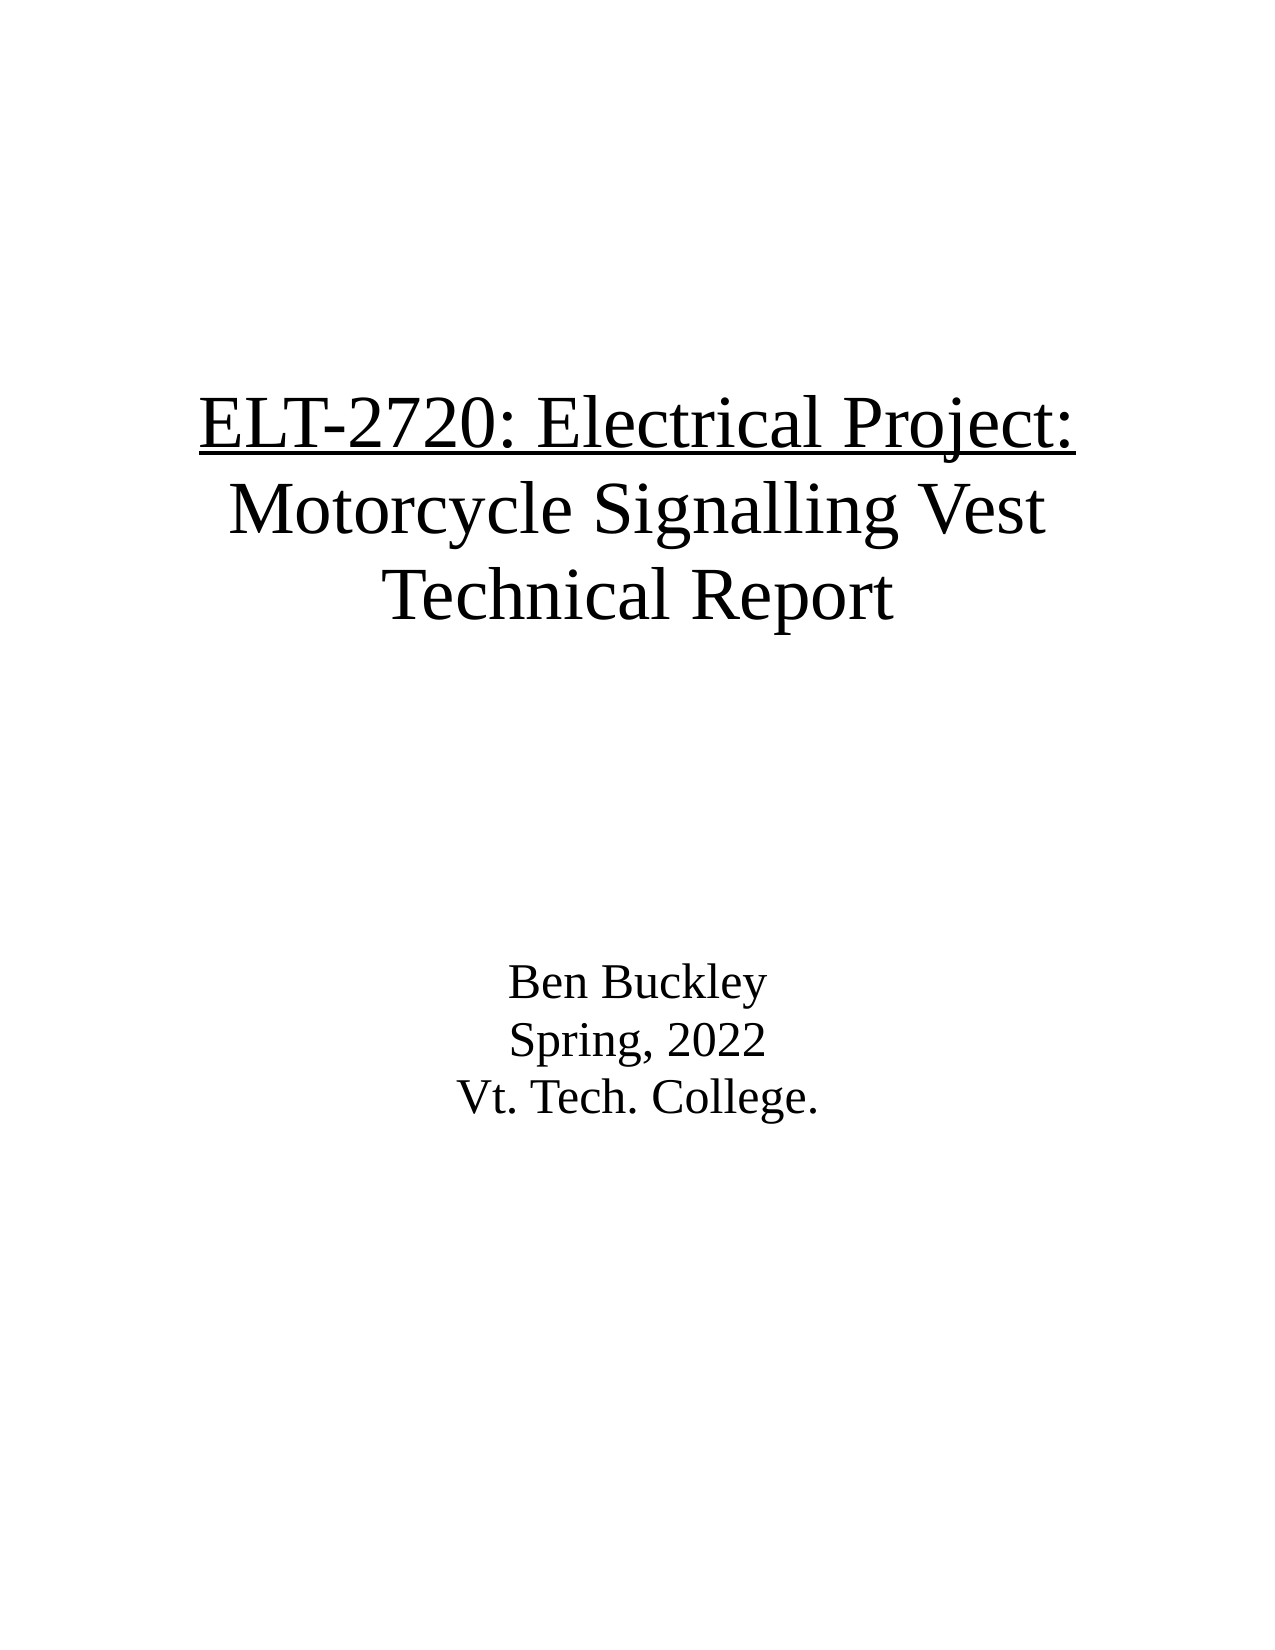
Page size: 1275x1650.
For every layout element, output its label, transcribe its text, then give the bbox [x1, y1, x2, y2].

text Vt. Tech. College. [118, 1067, 1157, 1124]
text Spring, 2022 [118, 1009, 1157, 1067]
text Motorcycle Signalling Vest [118, 463, 1157, 549]
text ELT-2720: Electrical Project: [118, 377, 1157, 463]
text Technical Report [118, 549, 1157, 636]
text Ben Buckley [118, 952, 1157, 1009]
